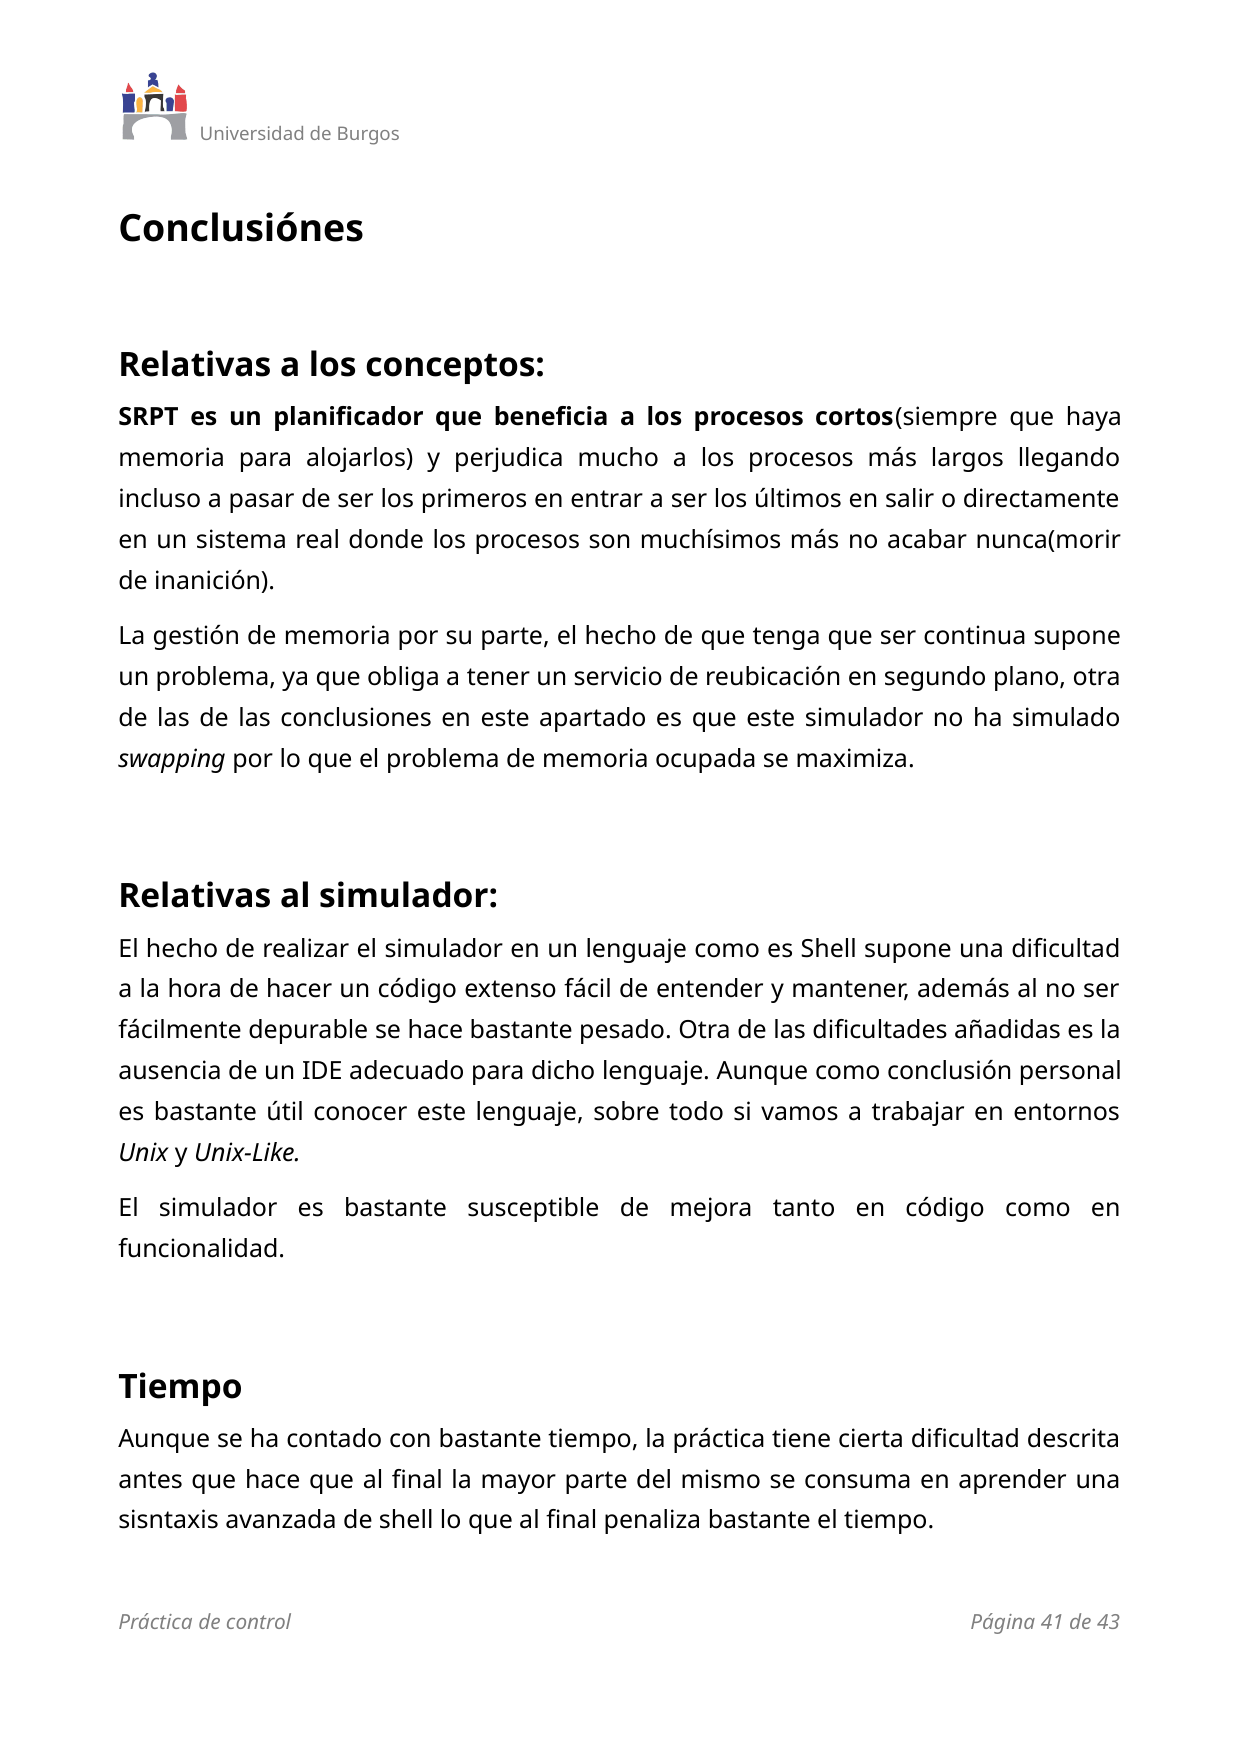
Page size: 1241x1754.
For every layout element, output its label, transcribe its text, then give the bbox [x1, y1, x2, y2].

subtitle Relativas al simulador: [118, 872, 1122, 918]
text El hecho de realizar el simulador en un lenguaje como es Shell supone una dificultad a la hora de hacer un código extenso fácil de entender y mantener, además al no ser fácilmente depurable se hace bastante pesado. Otra de las dificultades añadidas es la ausencia de un IDE adecuado para dicho lenguaje. Aunque como conclusión personal es bastante útil conocer este lenguaje, sobre todo si vamos a trabajar en entornos Unix y Unix-Like. [118, 930, 1122, 1168]
subtitle Relativas a los conceptos: [118, 341, 1122, 387]
text El simulador es bastante susceptible de mejora tanto en código como en funcionalidad. [118, 1190, 1122, 1265]
text Aunque se ha contado con bastante tiempo, la práctica tiene cierta dificultad descrita antes que hace que al final la mayor parte del mismo se consuma en aprender una sisntaxis avanzada de shell lo que al final penaliza bastante el tiempo. [118, 1421, 1122, 1536]
subtitle Tiempo [118, 1362, 1122, 1408]
text La gestión de memoria por su parte, el hecho de que tenga que ser continua supone un problema, ya que obliga a tener un servicio de reubicación en segundo plano, otra de las de las conclusiones en este apartado es que este simulador no ha simulado swapping por lo que el problema de memoria ocupada se maximiza. [118, 618, 1122, 774]
text SRPT es un planificador que beneficia a los procesos cortos(siempre que haya memoria para alojarlos) y perjudica mucho a los procesos más largos llegando incluso a pasar de ser los primeros en entrar a ser los últimos en salir o directamente en un sistema real donde los procesos son muchísimos más no acabar nunca(morir de inanición). [118, 399, 1122, 596]
picture [117, 72, 189, 142]
subtitle Conclusiónes [118, 201, 1122, 252]
